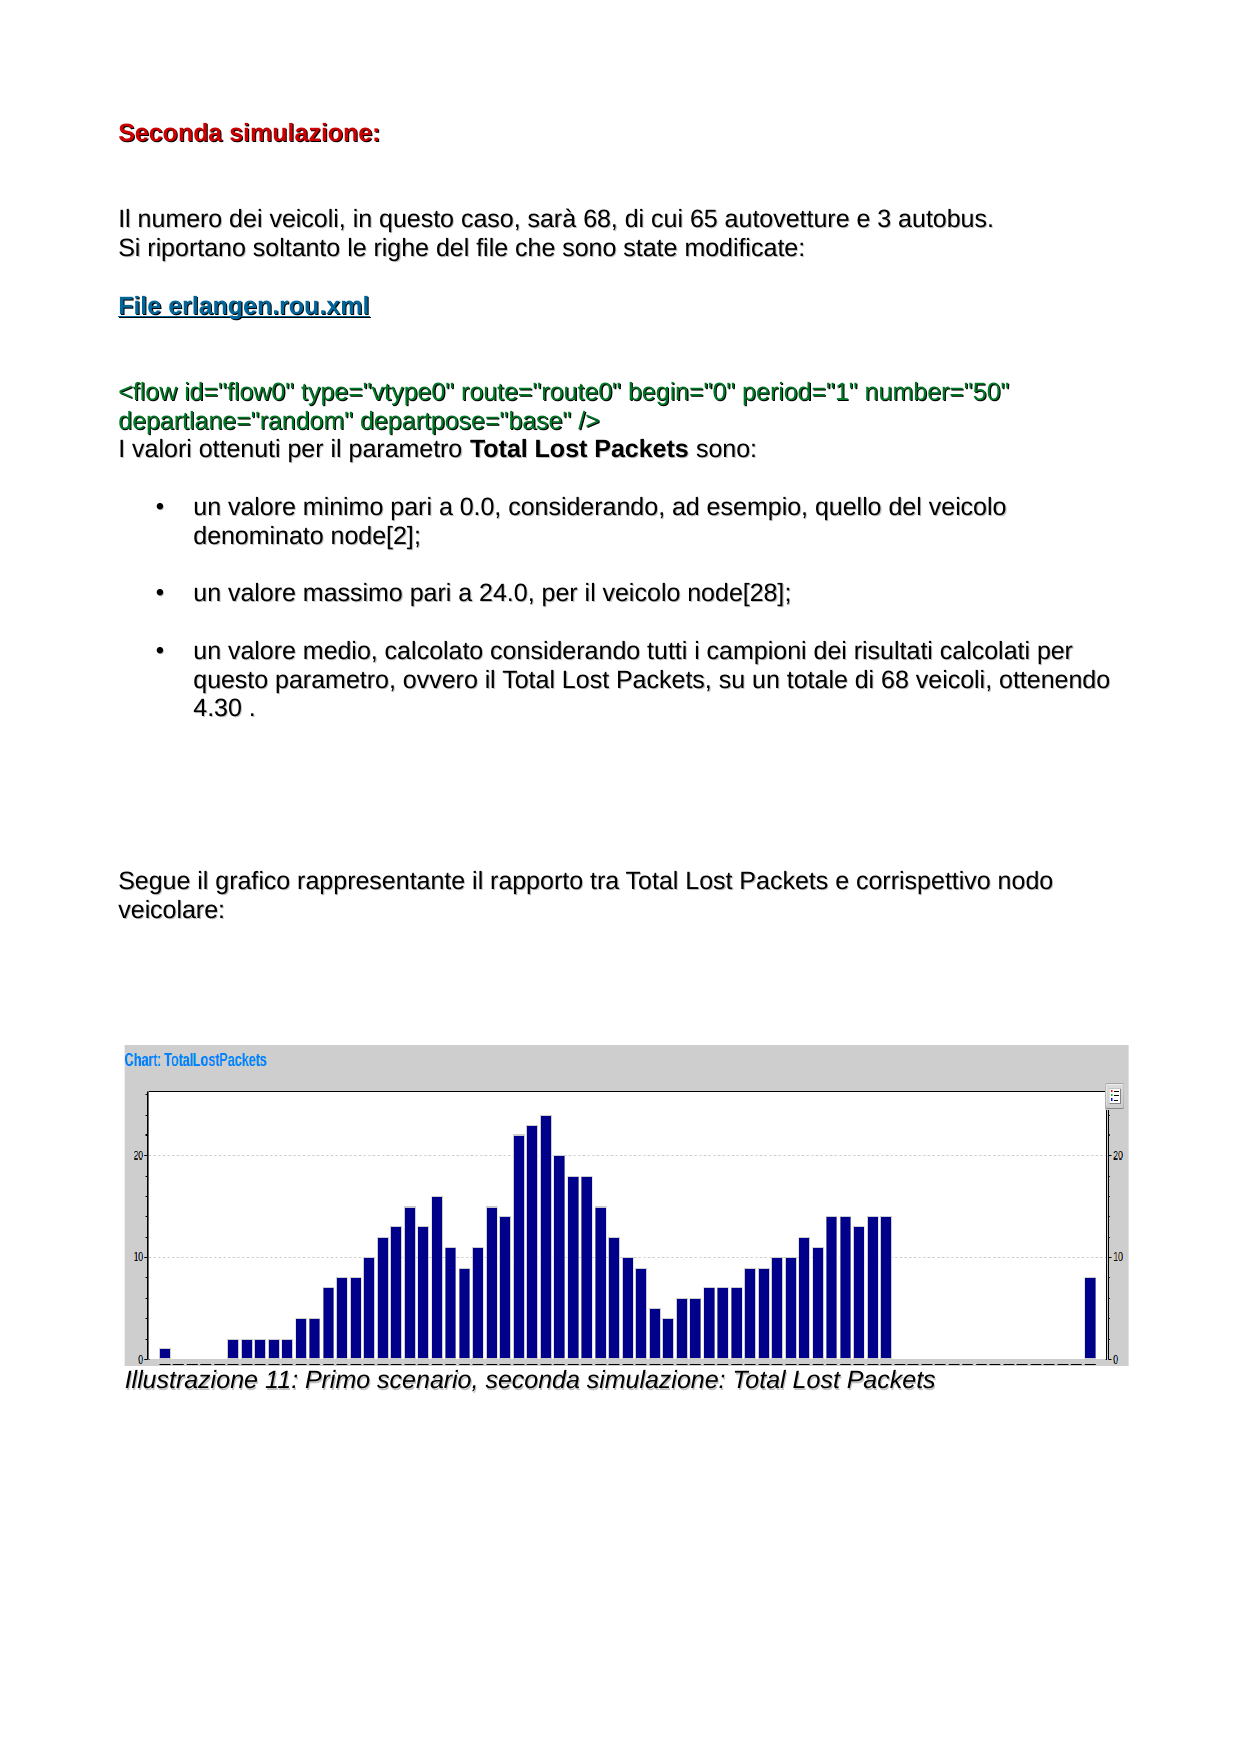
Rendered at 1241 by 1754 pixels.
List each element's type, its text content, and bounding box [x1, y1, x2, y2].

text Il numero dei veicoli, in questo caso, sarà 68, di cui 65 autovetture e 3 autobus. [118, 204, 1122, 233]
text Segue il grafico rappresentante il rapporto tra Total Lost Packets e corrispettivo nodo veicolare: [118, 866, 1122, 923]
list un valore minimo pari a 0.0, considerando, ad esempio, quello del veicolo denominato node[2]; [156, 492, 1122, 549]
picture [124, 1045, 1129, 1366]
text Si riportano soltanto le righe del file che sono state modificate: [118, 233, 1122, 262]
text File erlangen.rou.xml [118, 291, 1122, 319]
text Seconda simulazione: [118, 118, 1122, 147]
list un valore massimo pari a 24.0, per il veicolo node[28]; [156, 578, 1122, 607]
text Illustrazione 11: Primo scenario, seconda simulazione: Total Lost Packets [124, 1045, 1188, 1394]
text <flow id="flow0" type="vtype0" route="route0" begin="0" period="1" number="50" departlane="random" departpose="base" /> [118, 377, 1122, 434]
text I valori ottenuti per il parametro Total Lost Packets sono: [118, 434, 1122, 463]
list un valore medio, calcolato considerando tutti i campioni dei risultati calcolati per questo parametro, ovvero il Total Lost Packets, su un totale di 68 veicoli, ottenendo 4.30 . [156, 636, 1122, 722]
